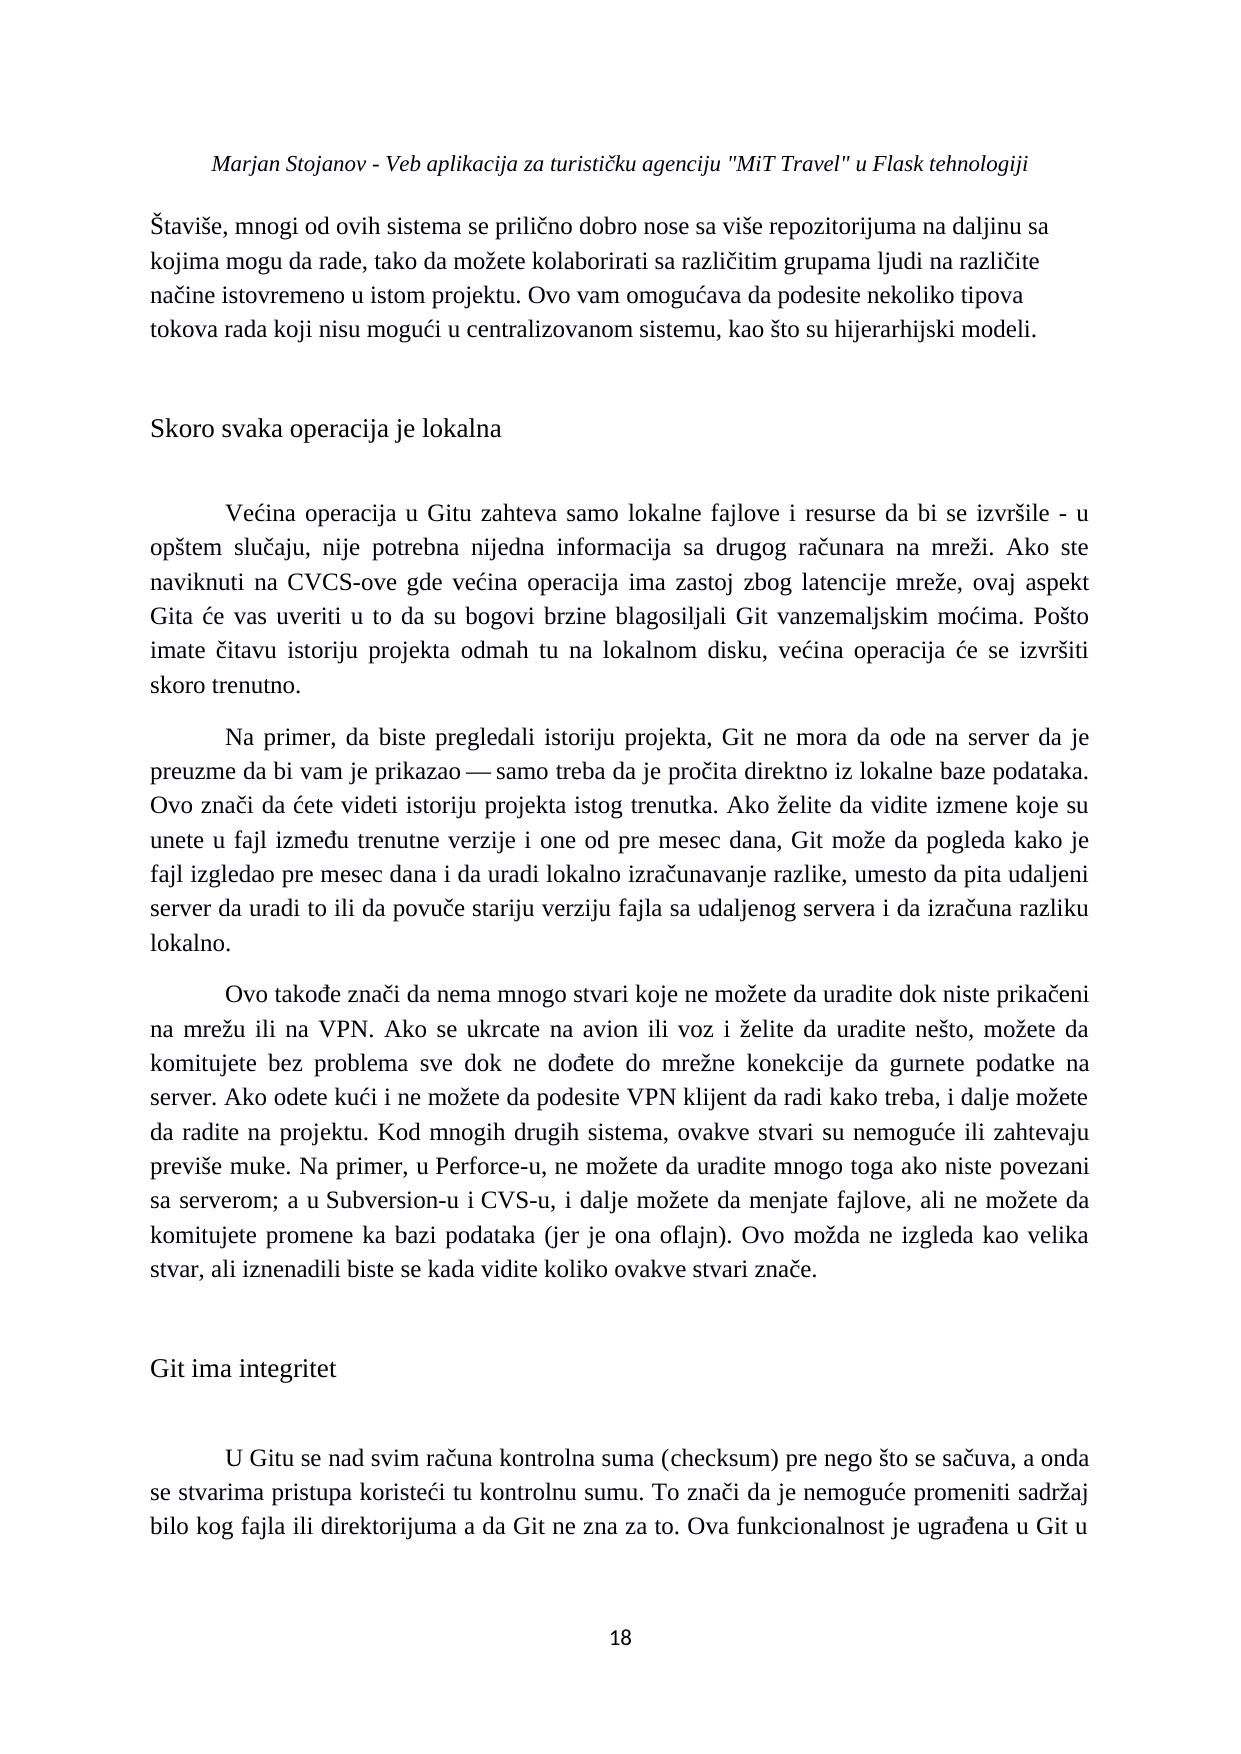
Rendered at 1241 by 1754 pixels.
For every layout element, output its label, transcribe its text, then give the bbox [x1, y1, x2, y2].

text Većina operacija u Gitu zahteva samo lokalne fajlove i resurse da bi se izvršile - u opštem slučaju, nije potrebna nijedna informacija sa drugog računara na mreži. Ako ste naviknuti na CVCS-ove gde većina operacija ima zastoj zbog latencije mreže, ovaj aspekt Gita će vas uveriti u to da su bogovi brzine blagosiljali Git vanzemaljskim moćima. Pošto imate čitavu istoriju projekta odmah tu na lokalnom disku, većina operacija će se izvršiti skoro trenutno. [150, 492, 1090, 699]
subtitle Skoro svaka operacija je lokalna [150, 412, 1090, 443]
text U Gitu se nad svim računa kontrolna suma (checksum) pre nego što se sačuva, a onda se stvarima pristupa koristeći tu kontrolnu sumu. To znači da je nemoguće promeniti sadržaj bilo kog fajla ili direktorijuma a da Git ne zna za to. Ova funkcionalnost je ugrađena u Git u [150, 1437, 1090, 1540]
text Ovo takođe znači da nema mnogo stvari koje ne možete da uradite dok niste prikačeni na mrežu ili na VPN. Ako se ukrcate na avion ili voz i želite da uradite nešto, možete da komitujete bez problema sve dok ne dođete do mrežne konekcije da gurnete podatke na server. Ako odete kući i ne možete da podesite VPN klijent da radi kako treba, i dalje možete da radite na projektu. Kod mnogih drugih sistema, ovakve stvari su nemoguće ili zahtevaju previše muke. Na primer, u Perforce-u, ne možete da uradite mnogo toga ako niste povezani sa serverom; a u Subversion-u i CVS-u, i dalje možete da menjate fajlove, ali ne možete da komitujete promene ka bazi podataka (jer je ona oflajn). Ovo možda ne izgleda kao velika stvar, ali iznenadili biste se kada vidite koliko ovakve stvari znače. [150, 974, 1090, 1283]
text Na primer, da biste pregledali istoriju projekta, Git ne mora da ode na server da je preuzme da bi vam je prikazao — samo treba da je pročita direktno iz lokalne baze podataka. Ovo znači da ćete videti istoriju projekta istog trenutka. Ako želite da vidite izmene koje su unete u fajl između trenutne verzije i one od pre mesec dana, Git može da pogleda kako je fajl izgledao pre mesec dana i da uradi lokalno izračunavanje razlike, umesto da pita udaljeni server da uradi to ili da povuče stariju verziju fajla sa udaljenog servera i da izračuna razliku lokalno. [150, 716, 1090, 957]
subtitle Git ima integritet [150, 1352, 1090, 1383]
text Štaviše, mnogi od ovih sistema se prilično dobro nose sa više repozitorijuma na daljinu sa kojima mogu da rade, tako da možete kolaborirati sa različitim grupama ljudi na različite načine istovremeno u istom projektu. Ovo vam omogućava da podesite nekoliko tipova tokova rada koji nisu mogući u centralizovanom sistemu, kao što su hijerarhijski modeli. [150, 206, 1090, 343]
